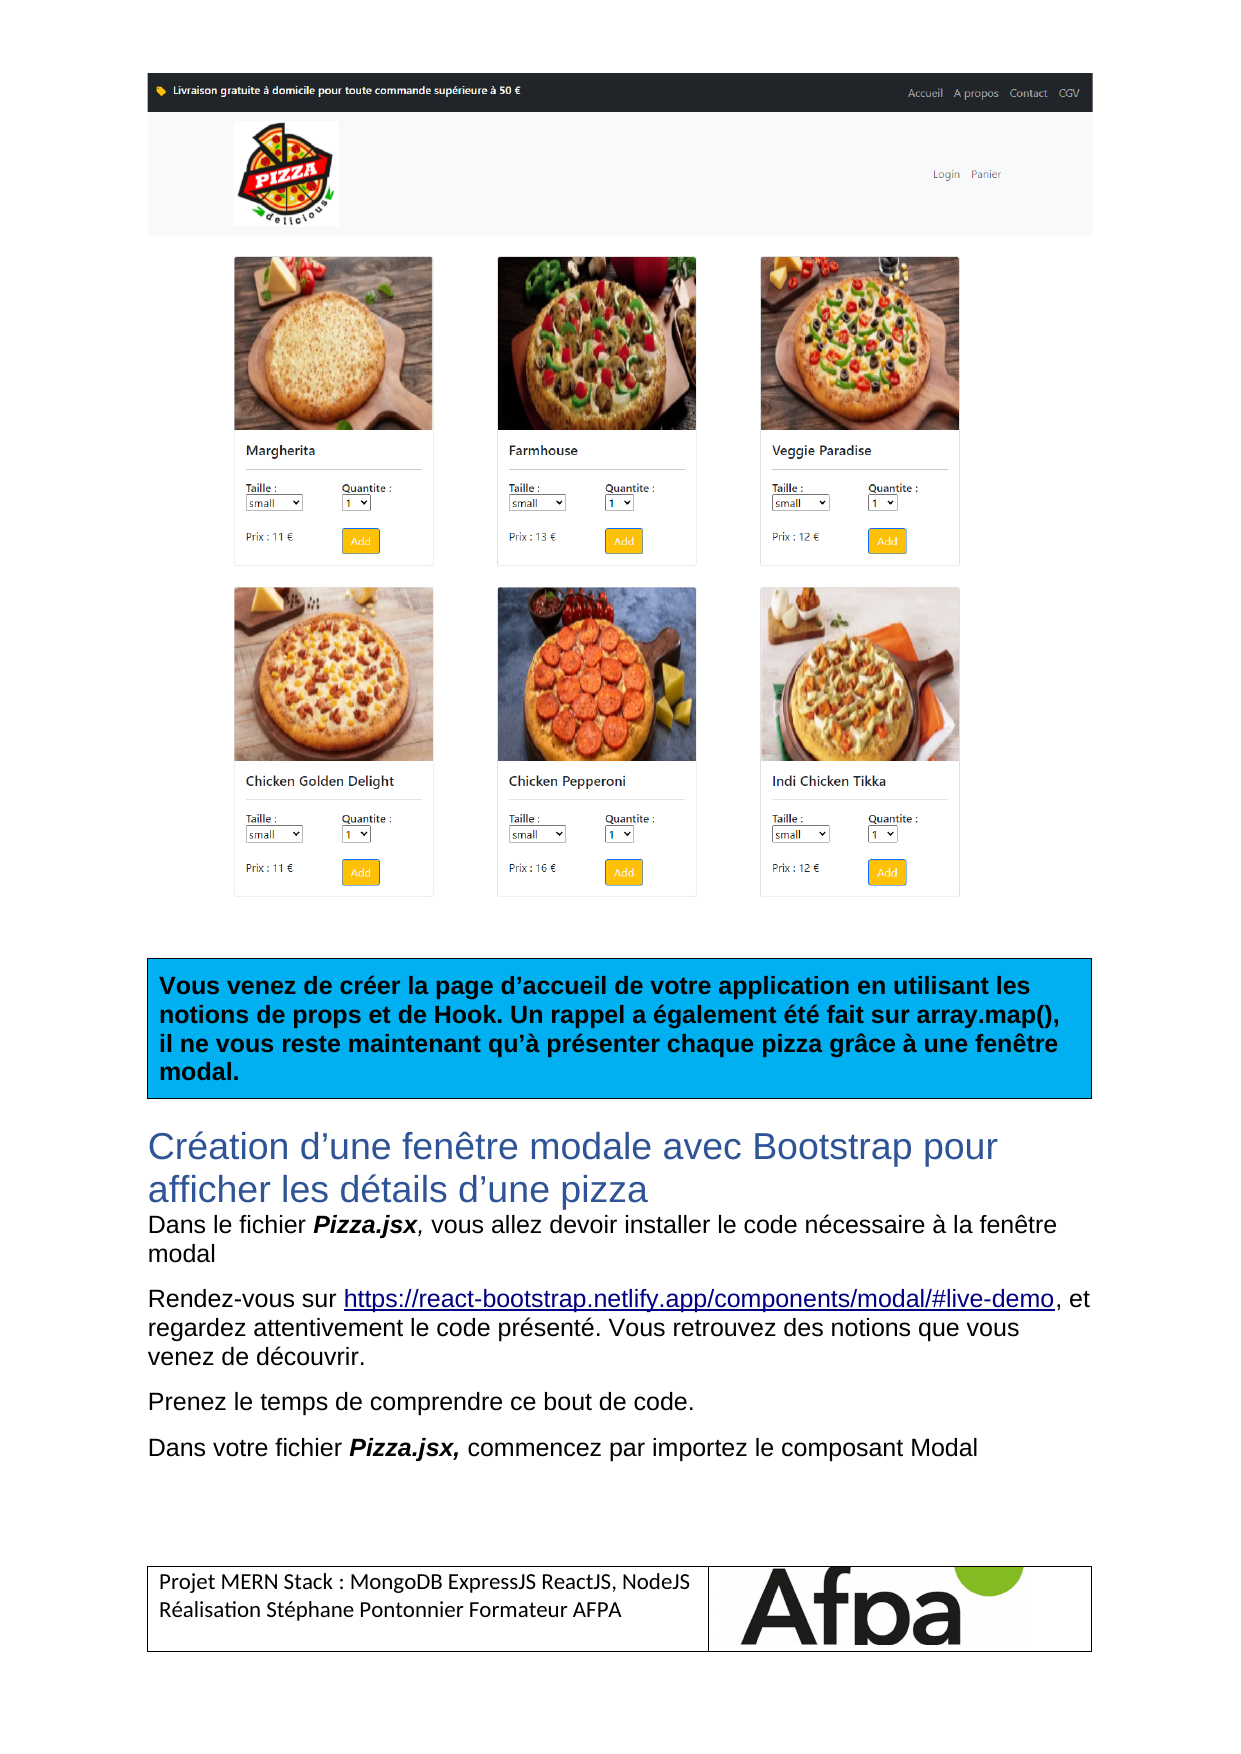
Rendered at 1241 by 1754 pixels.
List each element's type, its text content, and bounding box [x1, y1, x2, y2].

table_header Vous venez de créer la page d’accueil de votre application en utilisant les notions de props et de Hook. Un rappel a également été fait sur array.map(), il ne vous reste maintenant qu’à présenter chaque pizza grâce à une fenêtre modal. [148, 959, 1091, 1098]
text Rendez-vous sur https://react-bootstrap.netlify.app/components/modal/#live-demo, et regardez attentivement le code présenté. Vous retrouvez des notions que vous venez de découvrir. [148, 1284, 1093, 1371]
text Dans le fichier Pizza.jsx, vous allez devoir installer le code nécessaire à la fenêtre modal [148, 1210, 1093, 1268]
text Dans votre fichier Pizza.jsx, commencez par importez le composant Modal [148, 1433, 1093, 1461]
subtitle Création d’une fenêtre modale avec Bootstrap pour afficher les détails d’une pizza [148, 1124, 1093, 1210]
text Prenez le temps de comprendre ce bout de code. [148, 1387, 1093, 1416]
